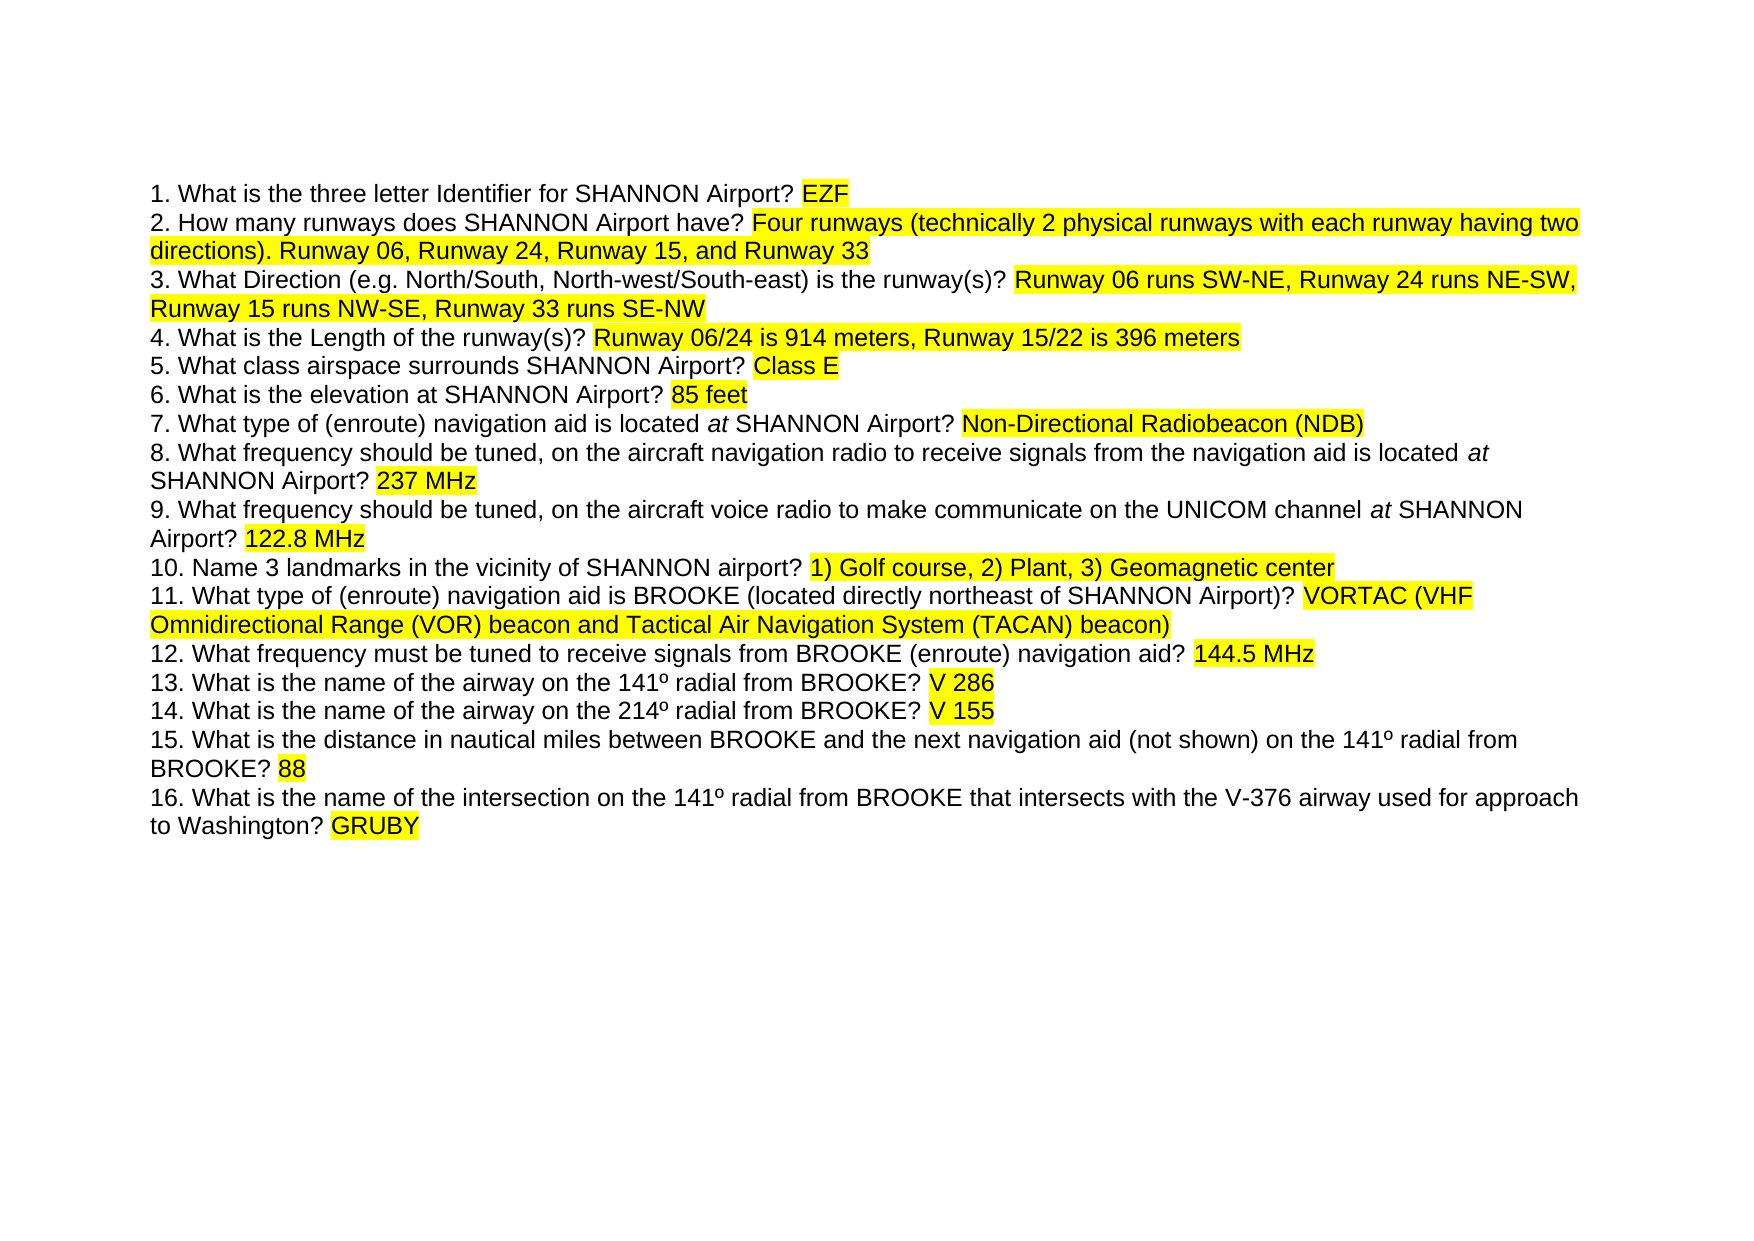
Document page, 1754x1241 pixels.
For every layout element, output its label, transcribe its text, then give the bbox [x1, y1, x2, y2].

text 5. What class airspace surrounds SHANNON Airport? Class E [150, 351, 1604, 380]
text 7. What type of (enroute) navigation aid is located at SHANNON Airport? Non-Directional Radiobeacon (NDB) [150, 409, 1604, 437]
text 13. What is the name of the airway on the 141º radial from BROOKE? V 286 [150, 667, 1604, 696]
text 1. What is the three letter Identifier for SHANNON Airport? EZF [150, 179, 1604, 207]
text 6. What is the elevation at SHANNON Airport? 85 feet [150, 380, 1604, 409]
text 11. What type of (enroute) navigation aid is BROOKE (located directly northeast of SHANNON Airport)? VORTAC (VHF Omnidirectional Range (VOR) beacon and Tactical Air Navigation System (TACAN) beacon) [150, 581, 1604, 639]
text 9. What frequency should be tuned, on the aircraft voice radio to make communicate on the UNICOM channel at SHANNON Airport? 122.8 MHz [150, 495, 1604, 552]
text 14. What is the name of the airway on the 214º radial from BROOKE? V 155 [150, 696, 1604, 725]
text 12. What frequency must be tuned to receive signals from BROOKE (enroute) navigation aid? 144.5 MHz [150, 639, 1604, 667]
text 2. How many runways does SHANNON Airport have? Four runways (technically 2 physical runways with each runway having two directions). Runway 06, Runway 24, Runway 15, and Runway 33 [150, 207, 1604, 265]
text 15. What is the distance in nautical miles between BROOKE and the next navigation aid (not shown) on the 141º radial from BROOKE? 88 [150, 725, 1604, 782]
text 10. Name 3 landmarks in the vicinity of SHANNON airport? 1) Golf course, 2) Plant, 3) Geomagnetic center [150, 552, 1604, 581]
text 16. What is the name of the intersection on the 141º radial from BROOKE that intersects with the V-376 airway used for approach to Washington? GRUBY [150, 782, 1604, 840]
text 3. What Direction (e.g. North/South, North-west/South-east) is the runway(s)? Runway 06 runs SW-NE, Runway 24 runs NE-SW, Runway 15 runs NW-SE, Runway 33 runs SE-NW [150, 265, 1604, 322]
text 4. What is the Length of the runway(s)? Runway 06/24 is 914 meters, Runway 15/22 is 396 meters [150, 322, 1604, 351]
text 8. What frequency should be tuned, on the aircraft navigation radio to receive signals from the navigation aid is located at SHANNON Airport? 237 MHz [150, 437, 1604, 495]
